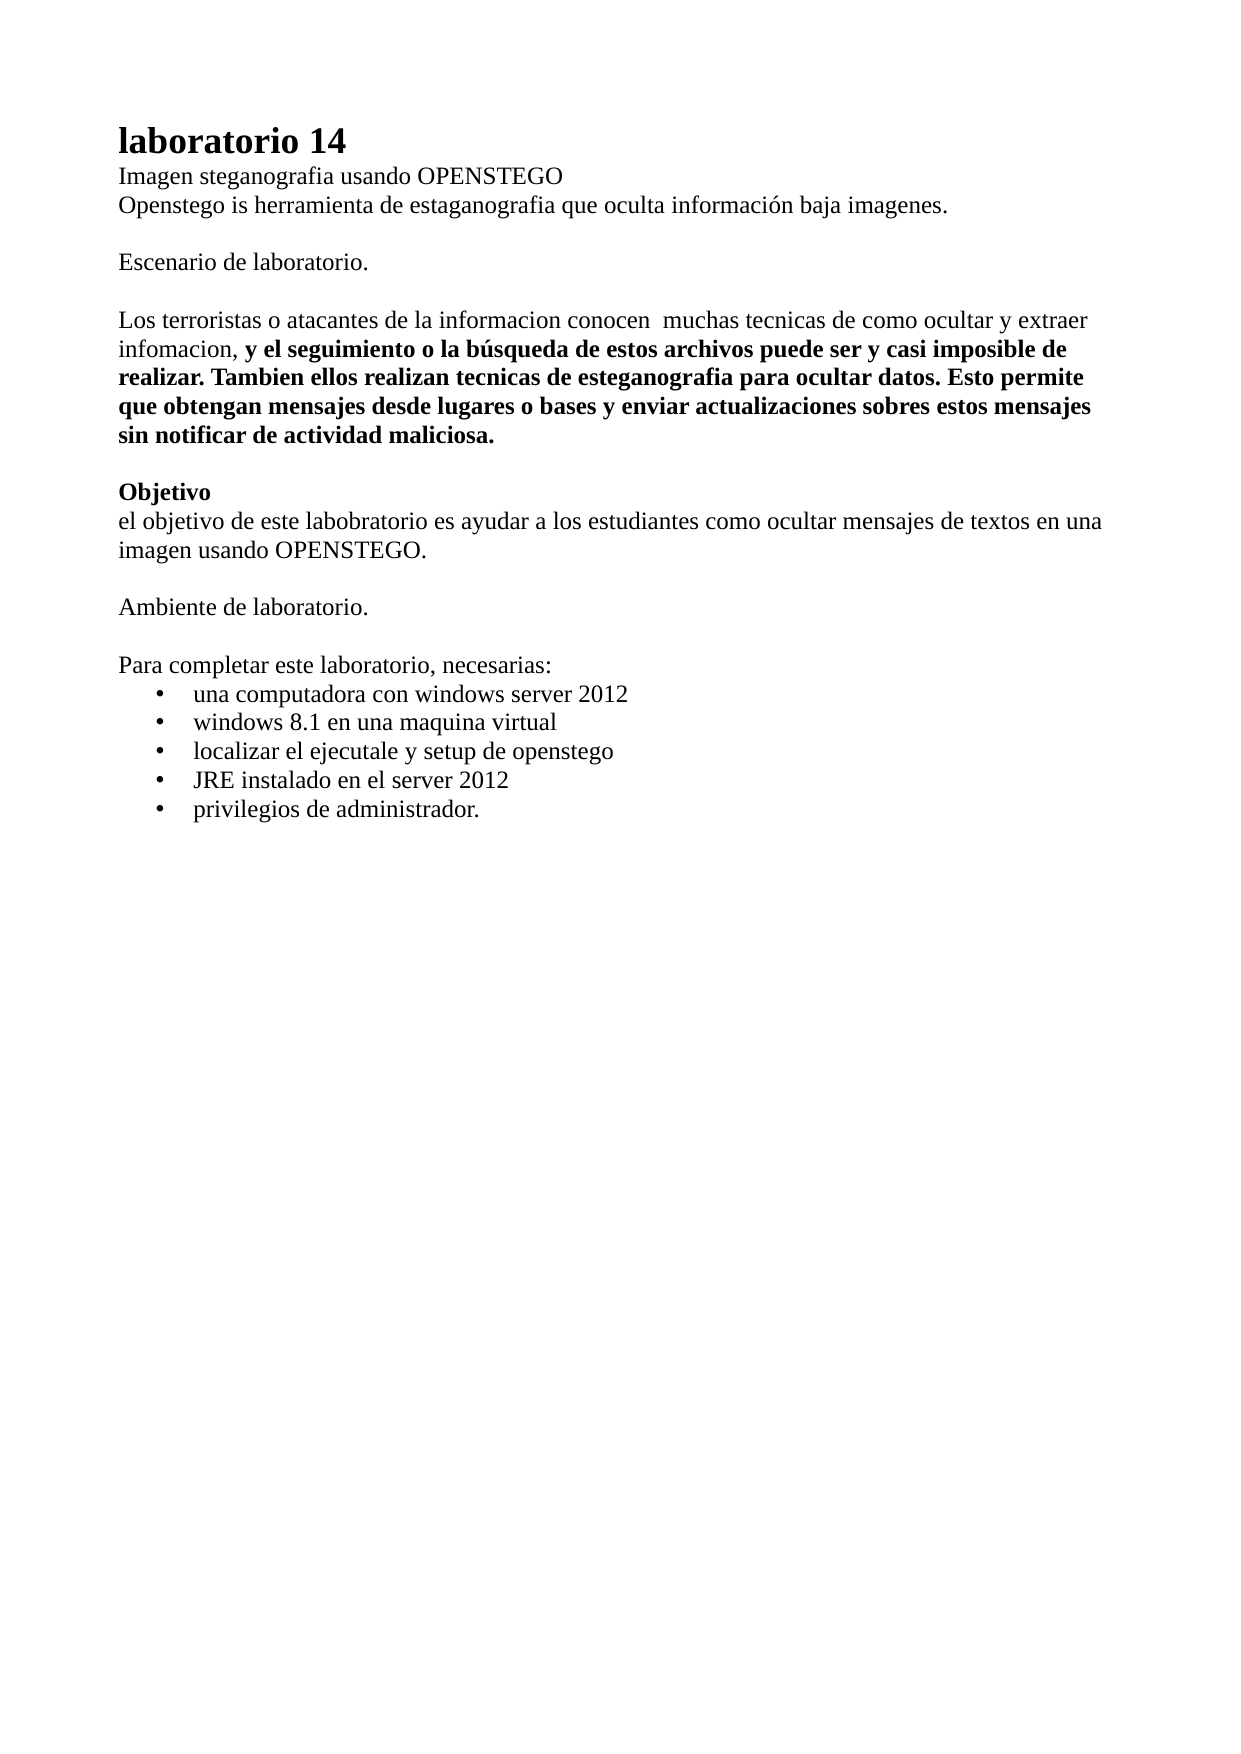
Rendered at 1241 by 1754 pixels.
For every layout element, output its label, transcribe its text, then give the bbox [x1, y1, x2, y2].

list windows 8.1 en una maquina virtual [156, 707, 1122, 736]
list localizar el ejecutale y setup de openstego [156, 736, 1122, 765]
text Imagen steganografia usando OPENSTEGO [118, 161, 1122, 190]
list JRE instalado en el server 2012 [156, 765, 1122, 794]
text Los terroristas o atacantes de la informacion conocen muchas tecnicas de como ocultar y extraer infomacion, y el seguimiento o la búsqueda de estos archivos puede ser y casi imposible de realizar. Tambien ellos realizan tecnicas de esteganografia para ocultar datos. Esto permite que obtengan mensajes desde lugares o bases y enviar actualizaciones sobres estos mensajes sin notificar de actividad maliciosa. [118, 305, 1122, 449]
text Para completar este laboratorio, necesarias: [118, 650, 1122, 679]
text Escenario de laboratorio. [118, 247, 1122, 276]
list una computadora con windows server 2012 [156, 679, 1122, 707]
text laboratorio 14 [118, 118, 1122, 161]
list privilegios de administrador. [156, 794, 1122, 822]
text Objetivo [118, 477, 1122, 506]
text el objetivo de este labobratorio es ayudar a los estudiantes como ocultar mensajes de textos en una imagen usando OPENSTEGO. [118, 506, 1122, 564]
text Openstego is herramienta de estaganografia que oculta información baja imagenes. [118, 190, 1122, 219]
text Ambiente de laboratorio. [118, 592, 1122, 621]
